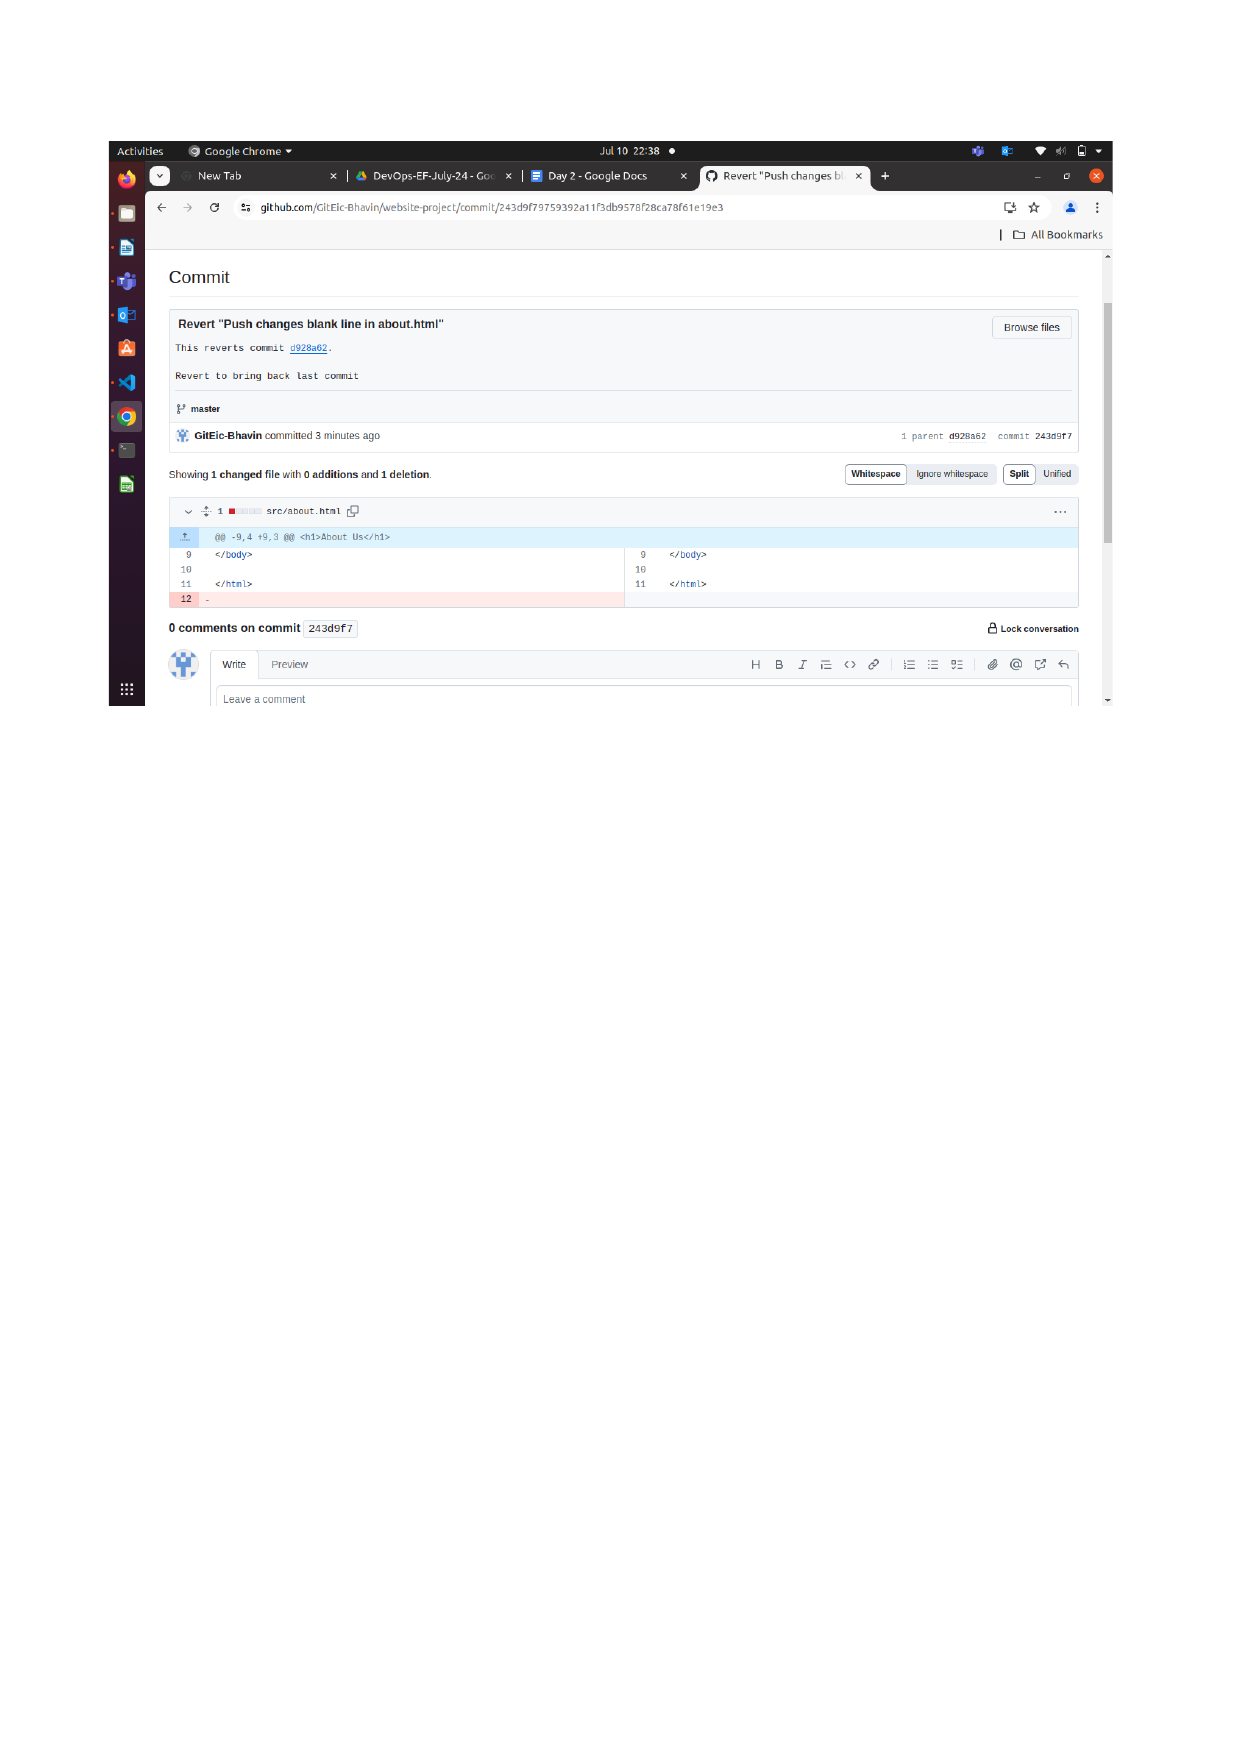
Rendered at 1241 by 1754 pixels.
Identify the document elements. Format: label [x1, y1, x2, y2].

picture [108, 141, 1113, 706]
